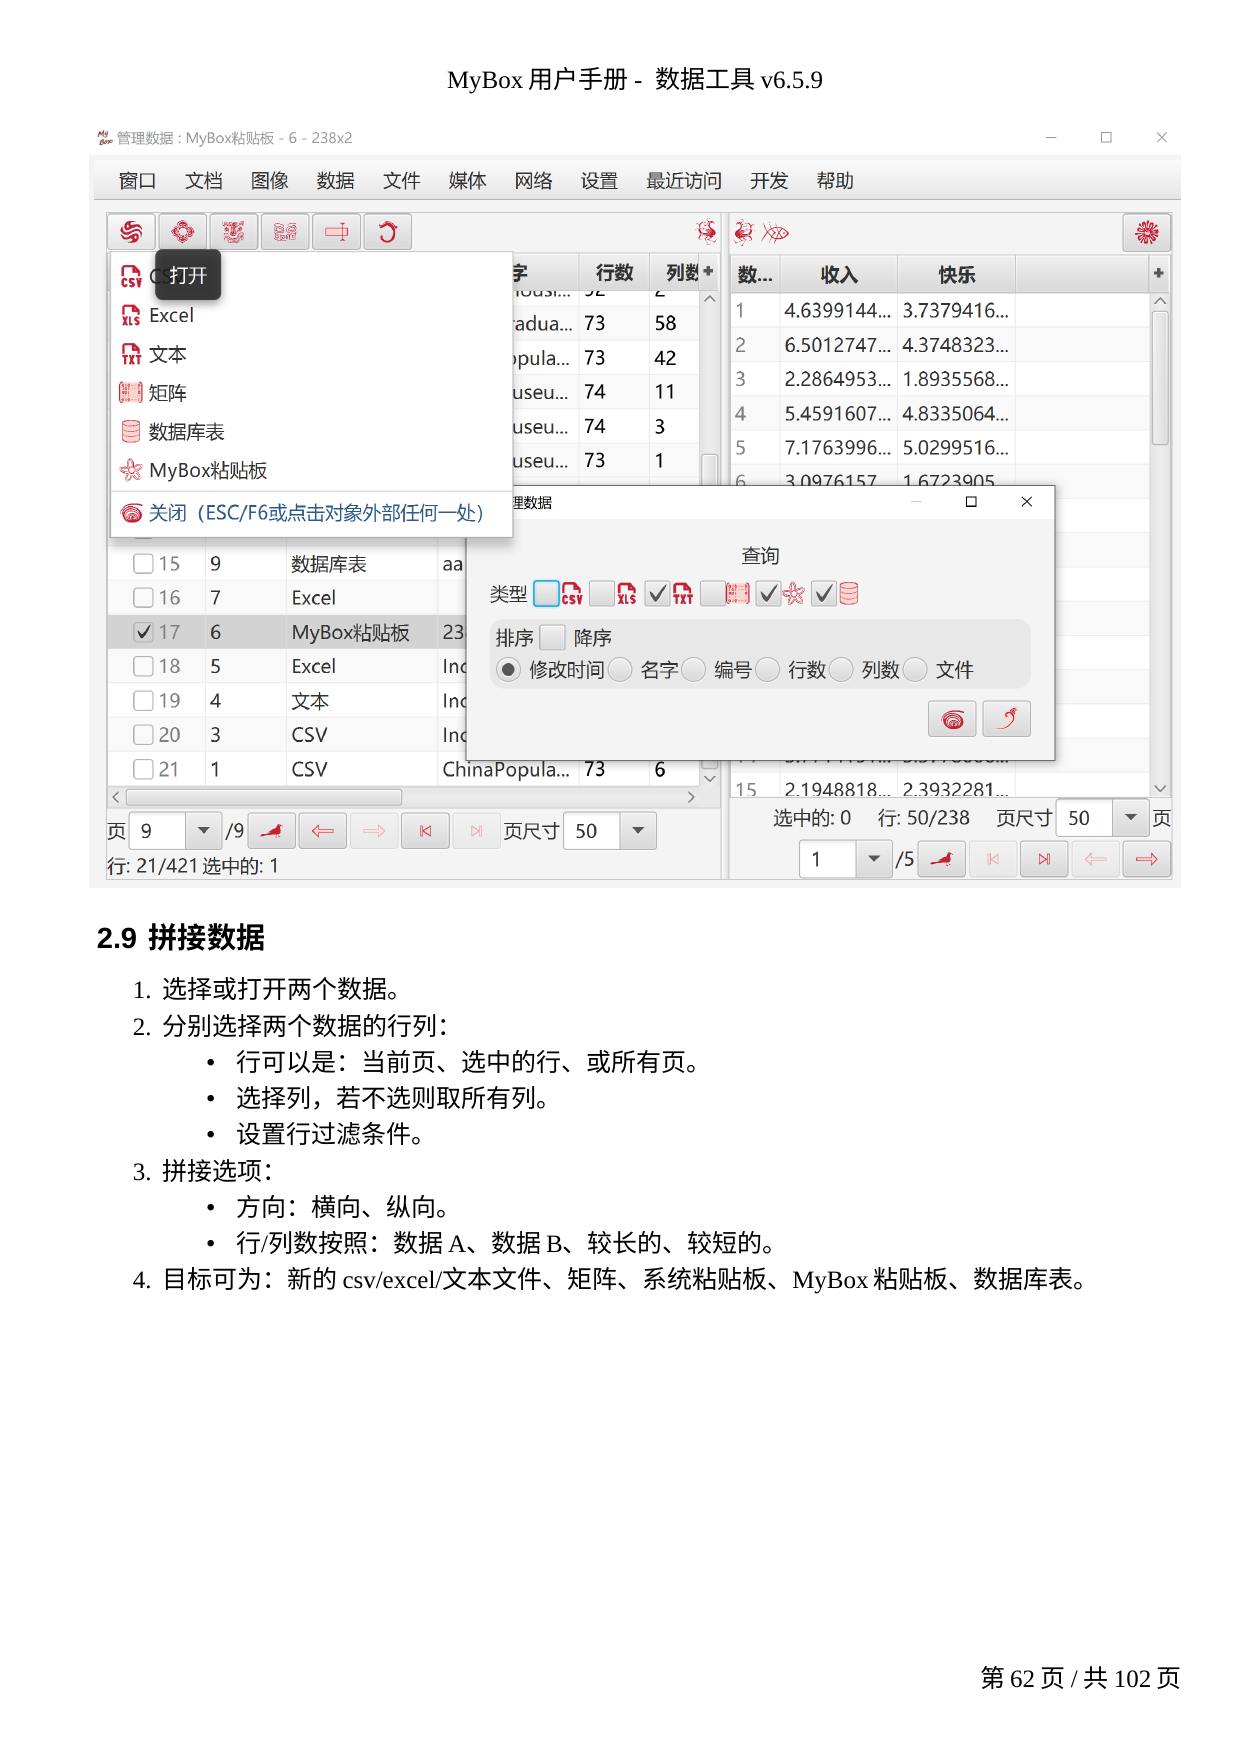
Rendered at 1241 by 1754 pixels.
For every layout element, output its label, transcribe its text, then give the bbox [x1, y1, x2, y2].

list 选择或打开两个数据。 [133, 970, 1181, 1006]
list 行/列数按照：数据A、数据B、较长的、较短的。 [206, 1224, 1181, 1260]
picture [88, 124, 1182, 888]
list 选择列，若不选则取所有列。 [206, 1079, 1181, 1115]
list 目标可为：新的csv/excel/文本文件、矩阵、系统粘贴板、MyBox粘贴板、数据库表。 [133, 1260, 1181, 1296]
list 方向：横向、纵向。 [206, 1187, 1181, 1224]
subtitle 拼接数据 [88, 915, 1181, 957]
list 分别选择两个数据的行列： [133, 1006, 1181, 1042]
list 拼接选项： [133, 1151, 1181, 1187]
list 设置行过滤条件。 [206, 1115, 1181, 1151]
list 行可以是：当前页、选中的行、或所有页。 [206, 1042, 1181, 1079]
